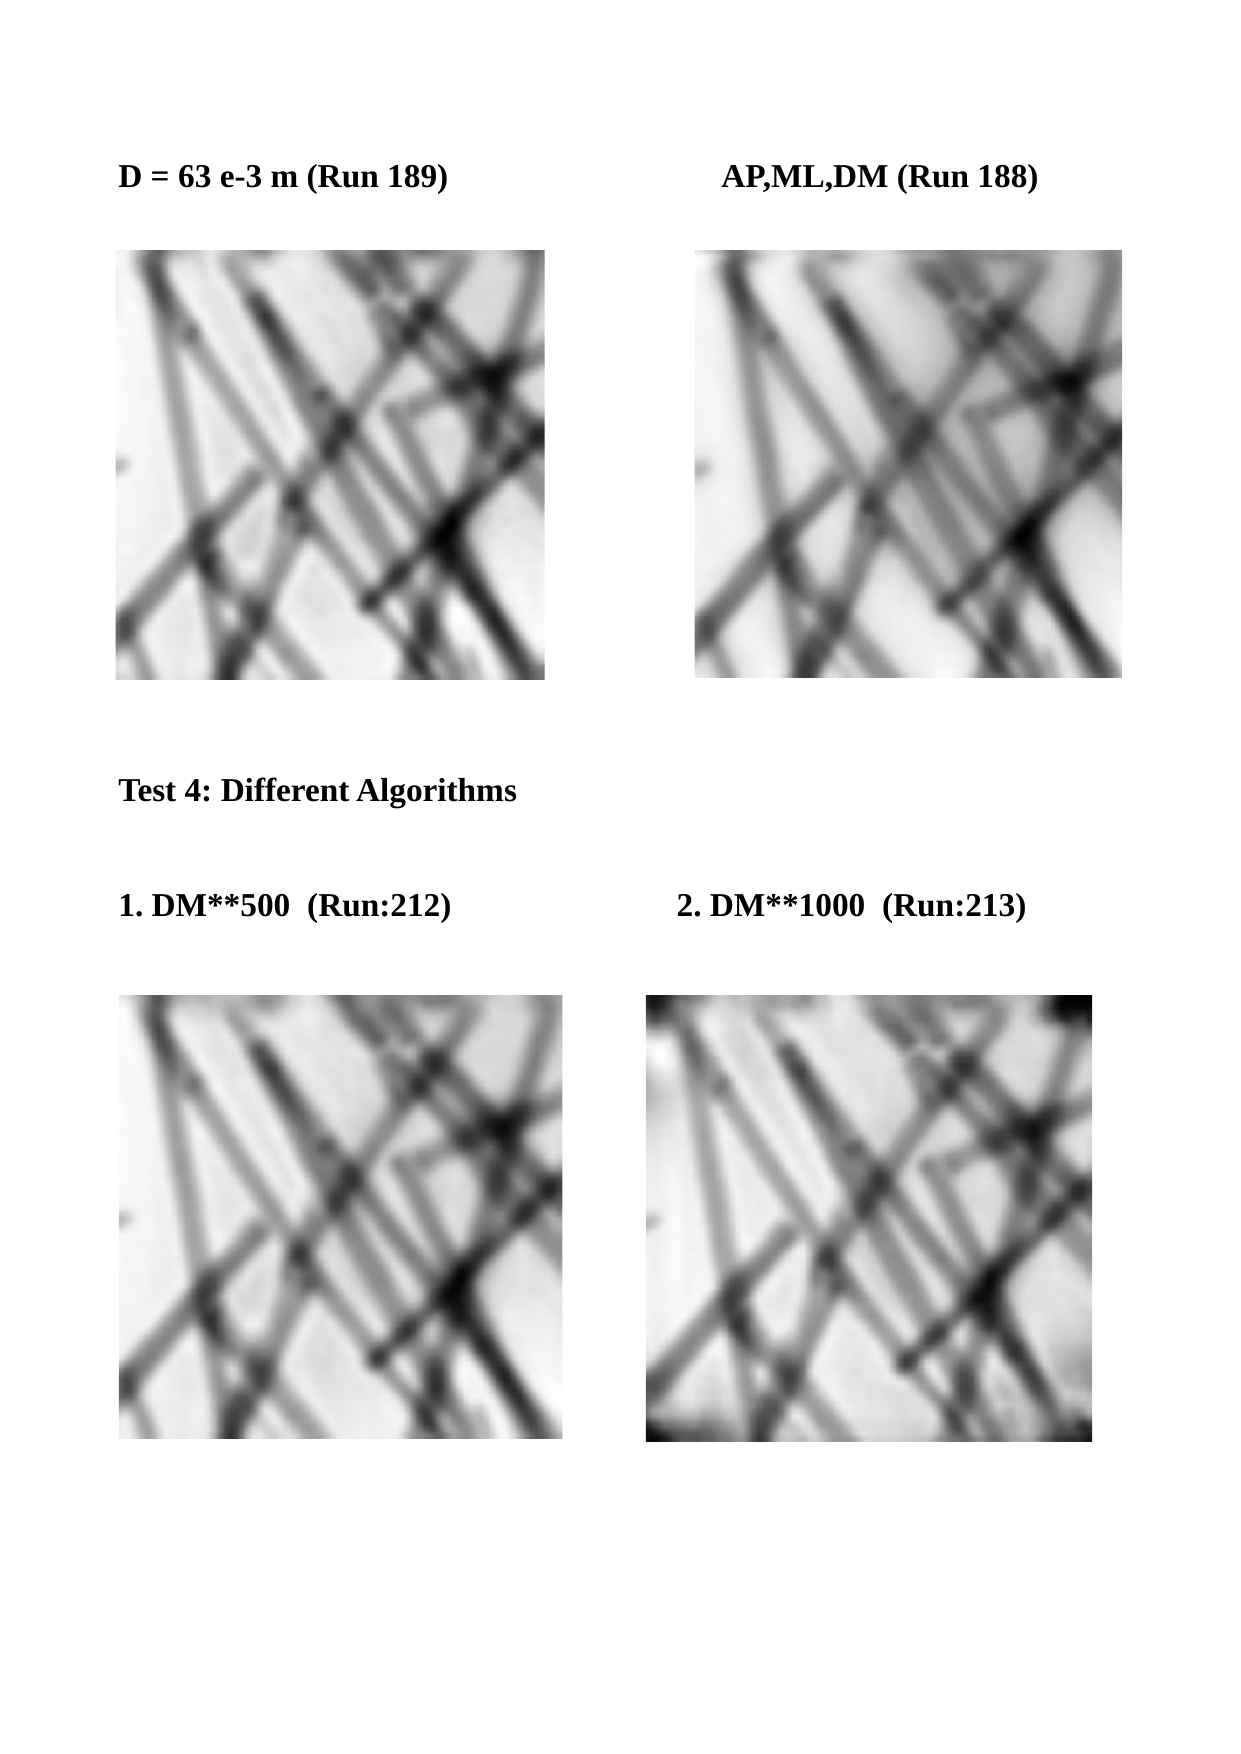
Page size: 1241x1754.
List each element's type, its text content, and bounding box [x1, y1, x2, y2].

text 1. DM**500 (Run:212) 2. DM**1000 (Run:213) [118, 885, 1122, 923]
picture [118, 995, 563, 1439]
text Test 4: Different Algorithms [118, 770, 1122, 808]
picture [645, 995, 1093, 1442]
picture [115, 250, 545, 680]
text D = 63 e-3 m (Run 189) AP,ML,DM (Run 188) [118, 156, 1122, 195]
picture [694, 250, 1123, 678]
